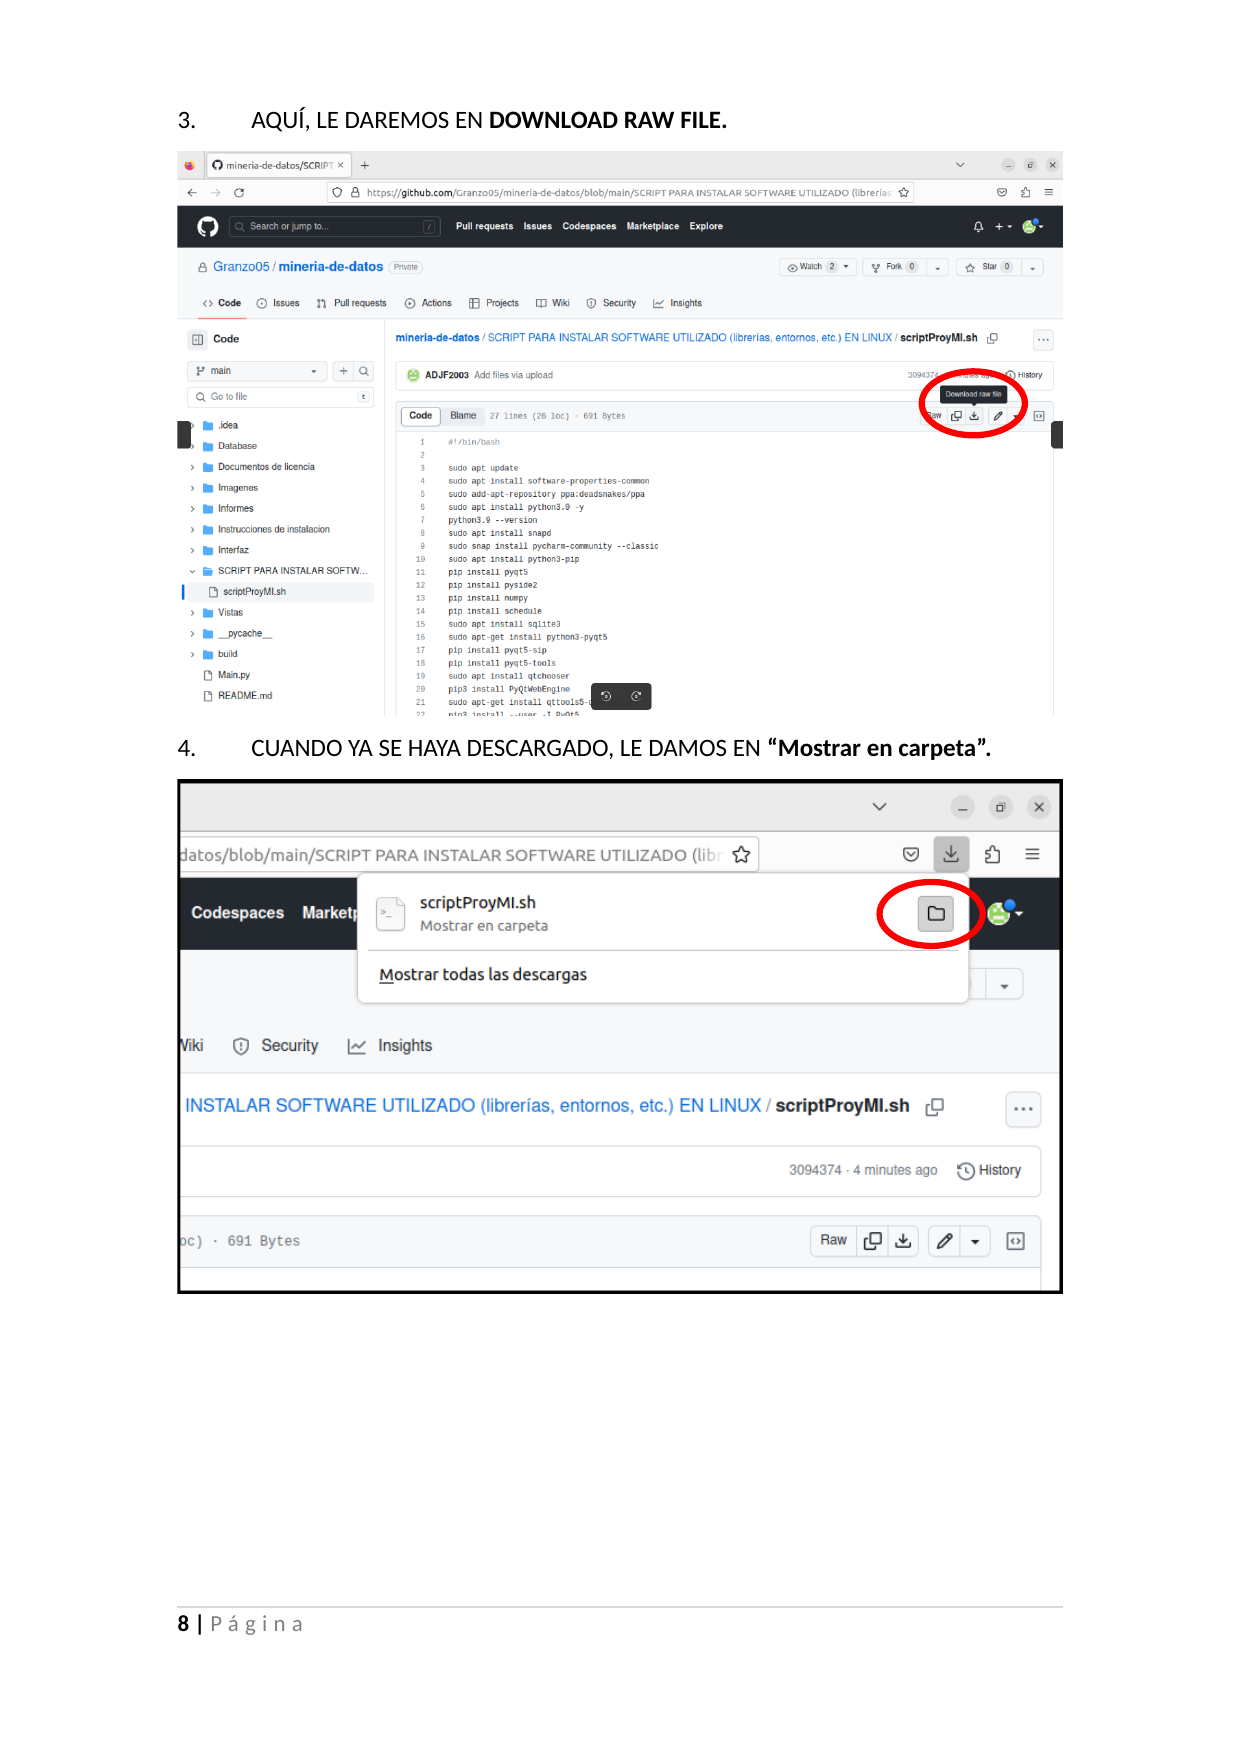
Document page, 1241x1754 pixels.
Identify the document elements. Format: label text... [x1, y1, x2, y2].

list CUANDO YA SE HAYA DESCARGADO, LE DAMOS EN “Mostrar en carpeta”. [177, 732, 1063, 763]
list AQUÍ, LE DAREMOS EN DOWNLOAD RAW FILE. [177, 104, 1063, 135]
